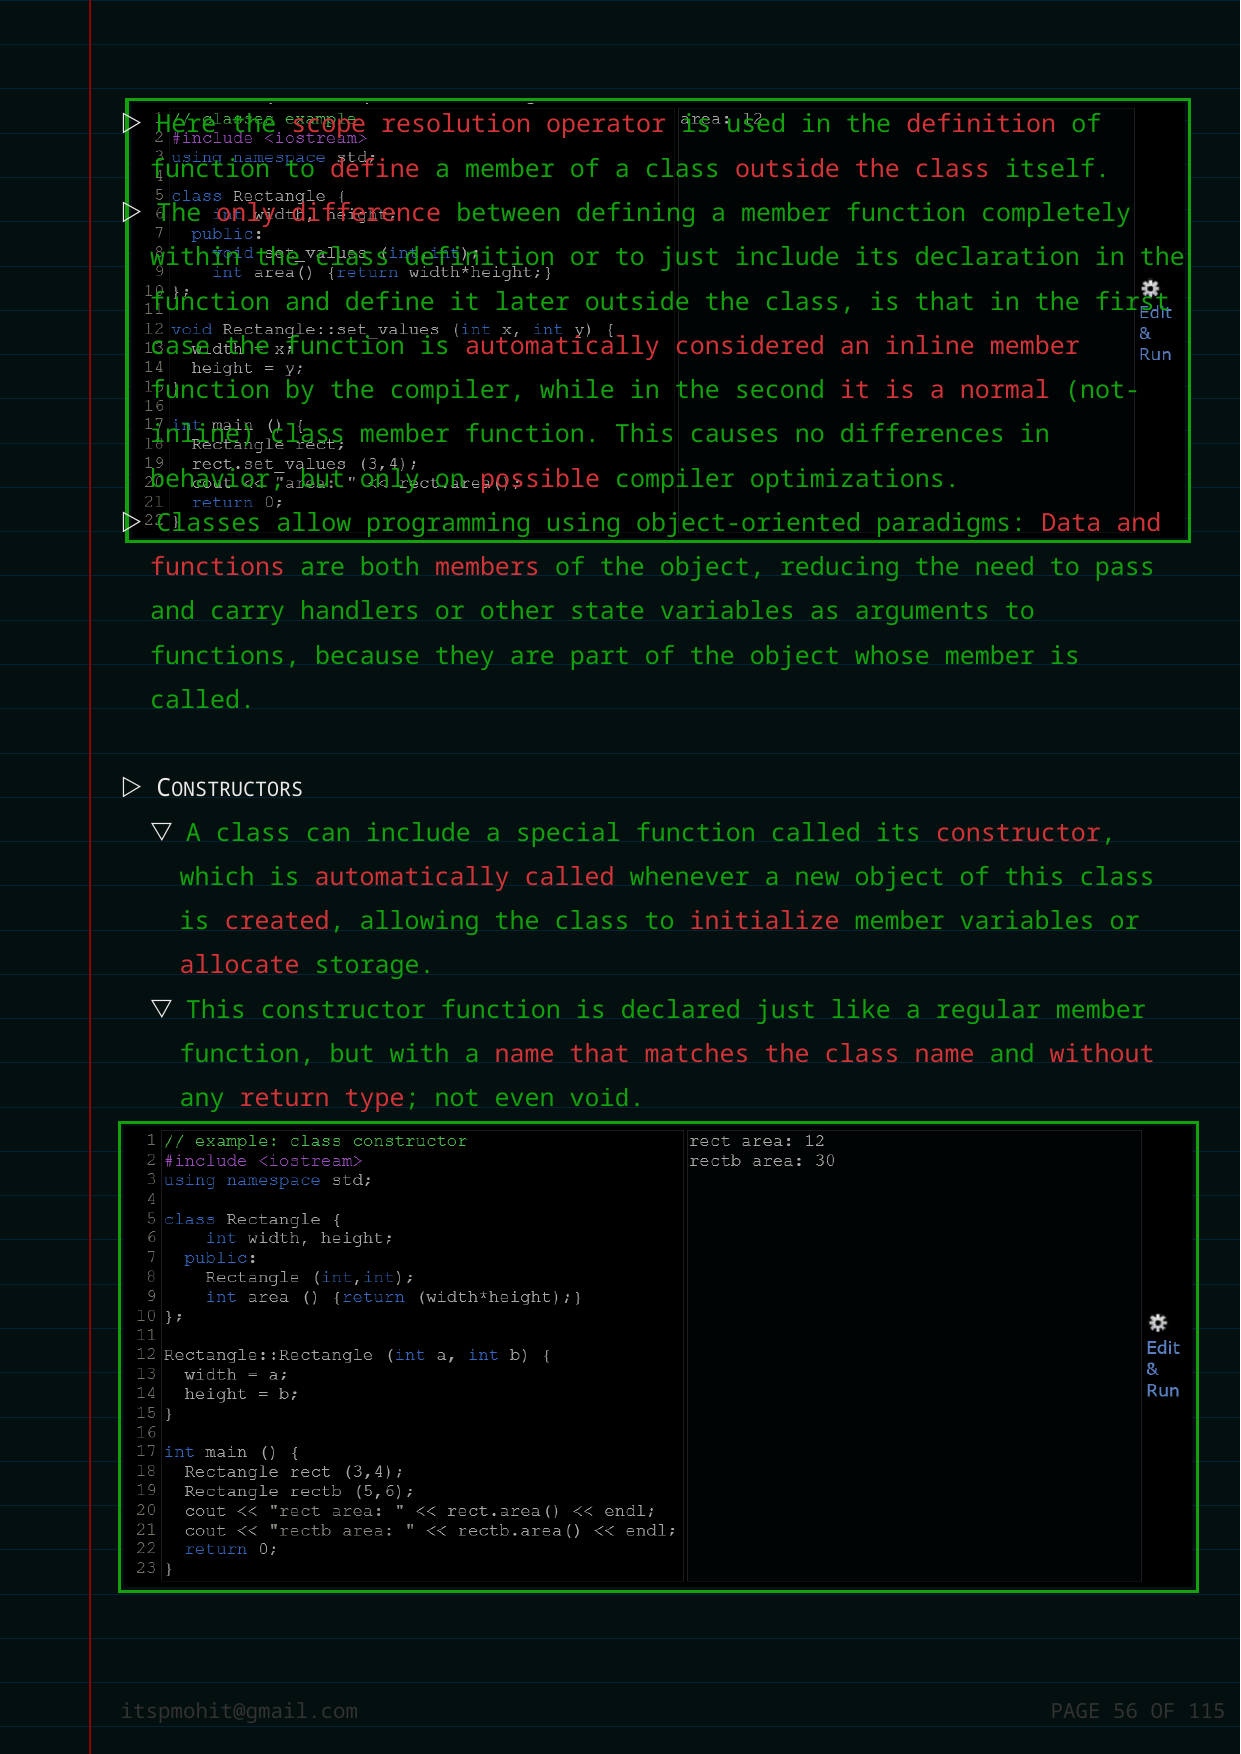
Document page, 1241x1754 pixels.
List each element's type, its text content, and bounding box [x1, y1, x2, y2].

list This constructor function is declared just like a regular member function, but with a name that matches the class name and without any return type; not even void. [150, 983, 1196, 1121]
list [121, 1124, 1196, 1590]
list Classes allow programming using object-oriented paradigms: Data and functions are both members of the object, reducing the need to pass and carry handlers or other state variables as arguments to functions, because they are part of the object whose member is called. [120, 496, 1196, 761]
picture [123, 1126, 1193, 1587]
subtitle Constructors [120, 761, 1196, 806]
list A class can include a special function called its constructor, which is automatically called whenever a new object of this class is created, allowing the class to initialize member variables or allocate storage. [150, 806, 1196, 983]
picture [131, 103, 1185, 538]
